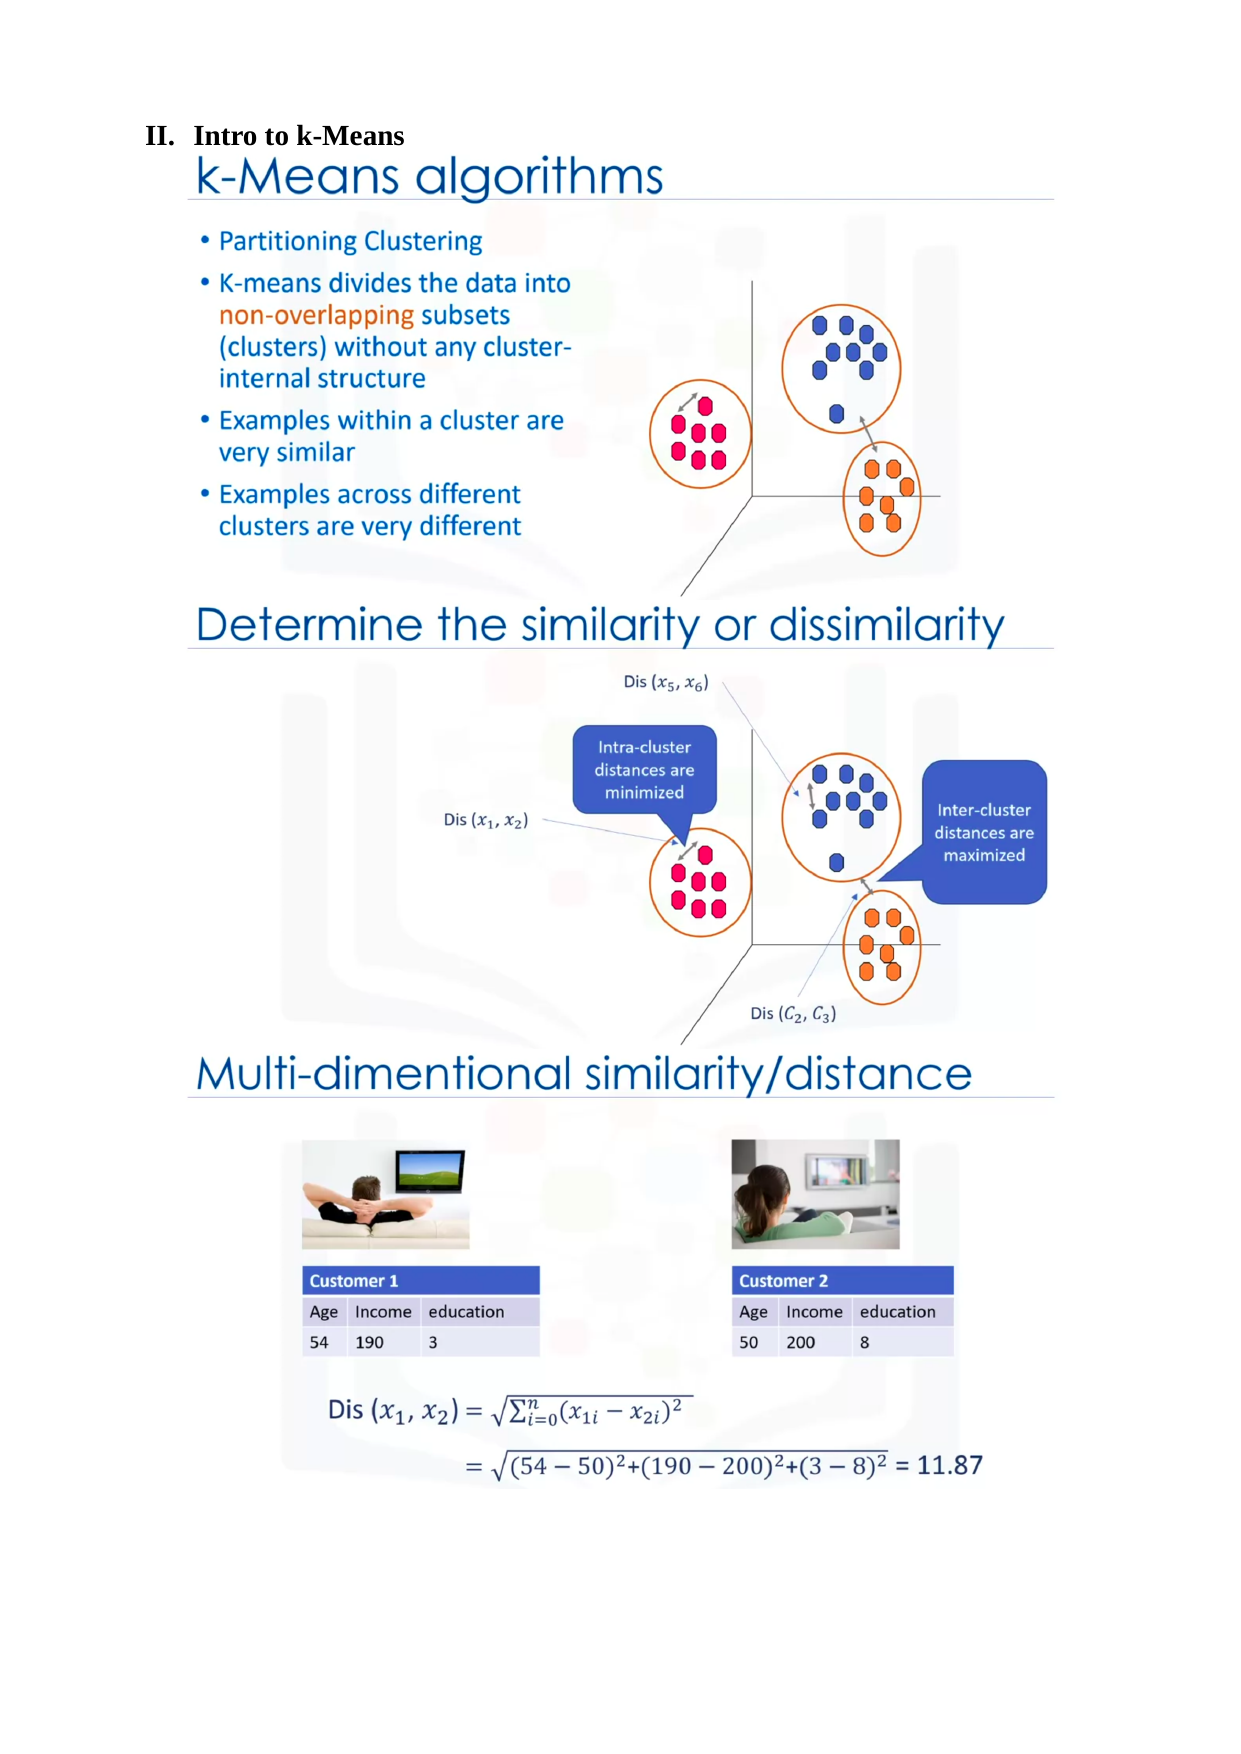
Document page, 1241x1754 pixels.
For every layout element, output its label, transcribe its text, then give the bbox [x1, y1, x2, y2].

picture [118, 151, 1123, 1489]
list Intro to k-Means [175, 118, 1122, 151]
